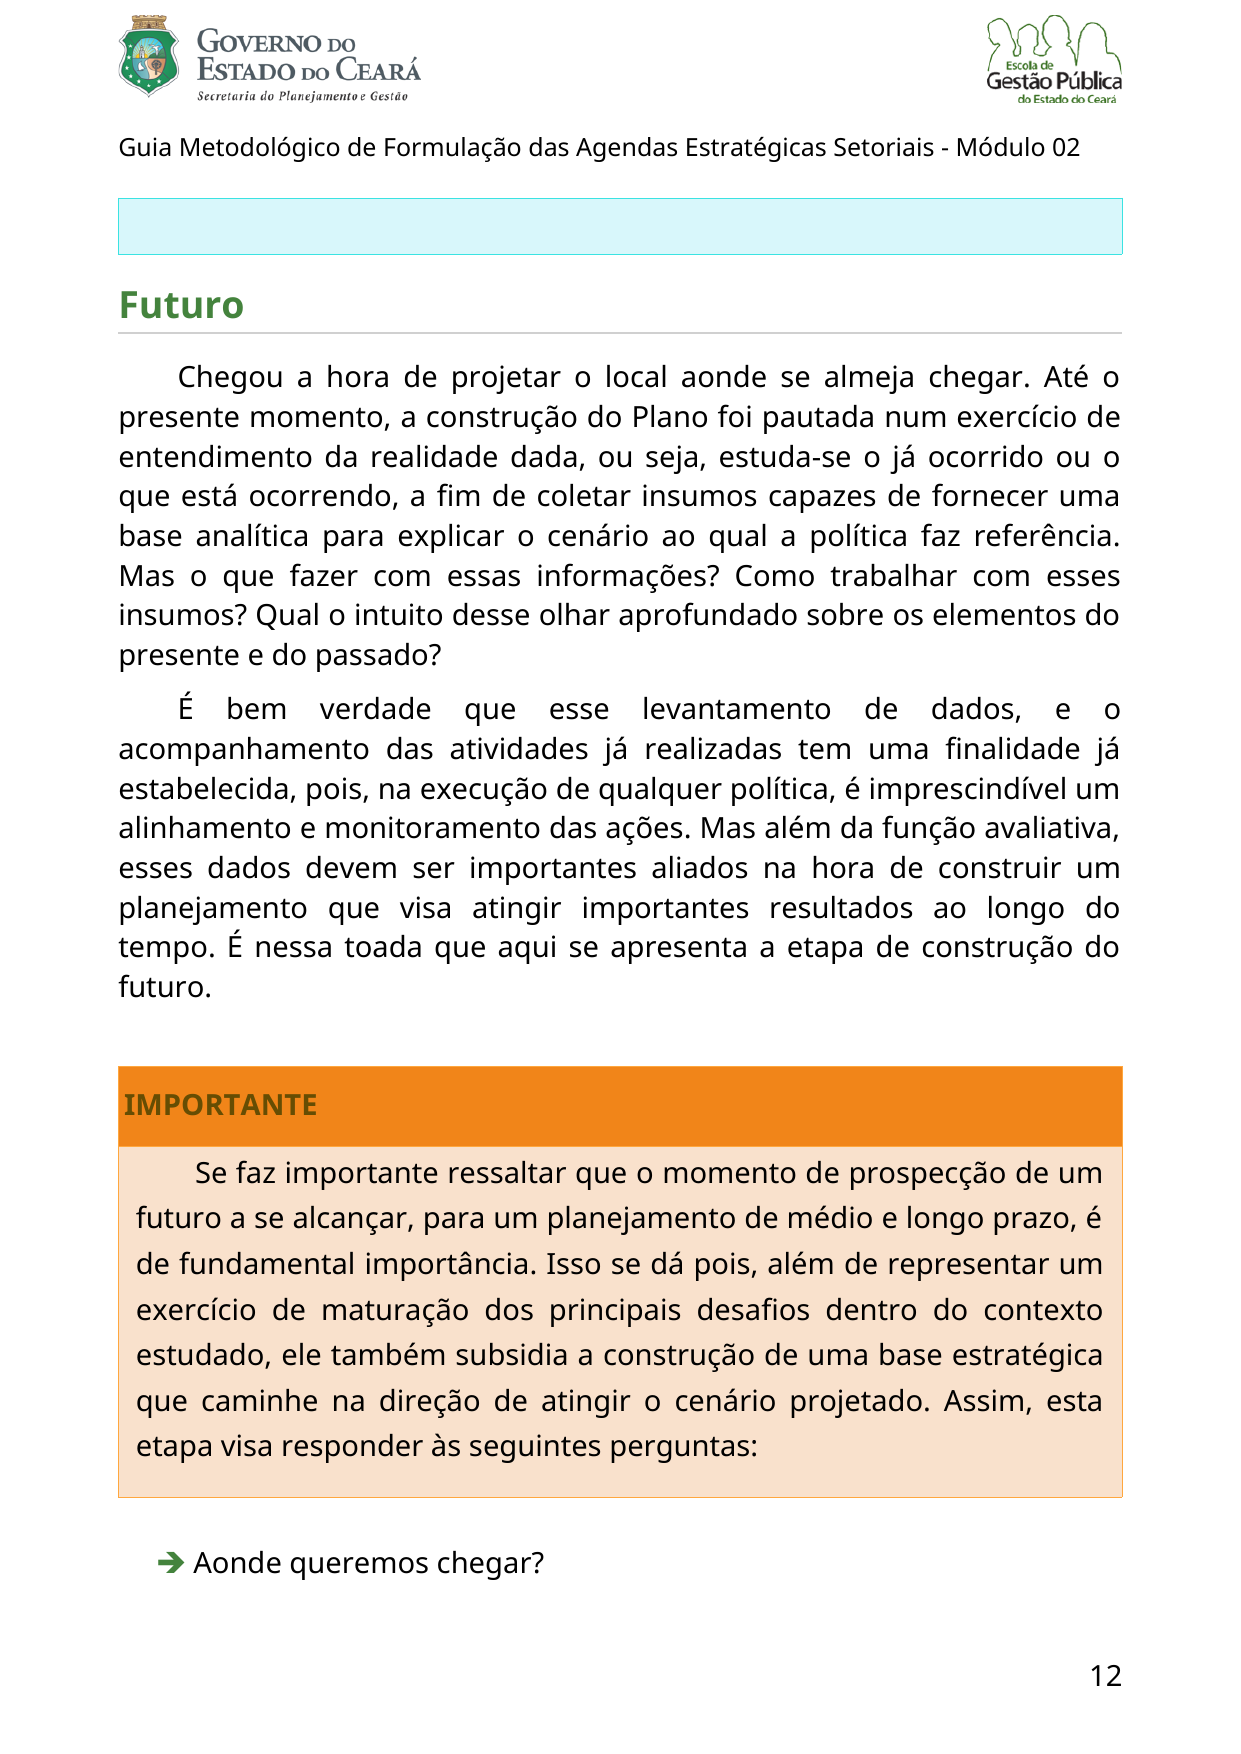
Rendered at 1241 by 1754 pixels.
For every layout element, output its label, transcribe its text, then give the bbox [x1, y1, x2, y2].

table_cell [119, 199, 1122, 254]
table_cell Se faz importante ressaltar que o momento de prospecção de um futuro a se alcançar, para um planejamento de médio e longo prazo, é de fundamental importância. Isso se dá pois, além de representar um exercício de maturação dos principais desafios dentro do contexto estudado, ele também subsidia a construção de uma base estratégica que caminhe na direção de atingir o cenário projetado. Assim, esta etapa visa responder às seguintes perguntas: [119, 1147, 1122, 1497]
picture [118, 15, 1122, 103]
list Aonde queremos chegar? [156, 1543, 1122, 1582]
table_header IMPORTANTE [119, 1067, 1122, 1146]
subtitle Futuro [118, 279, 1122, 332]
text Chegou a hora de projetar o local aonde se almeja chegar. Até o presente momento, a construção do Plano foi pautada num exercício de entendimento da realidade dada, ou seja, estuda-se o já ocorrido ou o que está ocorrendo, a fim de coletar insumos capazes de fornecer uma base analítica para explicar o cenário ao qual a política faz referência. Mas o que fazer com essas informações? Como trabalhar com esses insumos? Qual o intuito desse olhar aprofundado sobre os elementos do presente e do passado? [118, 356, 1122, 674]
text É bem verdade que esse levantamento de dados, e o acompanhamento das atividades já realizadas tem uma finalidade já estabelecida, pois, na execução de qualquer política, é imprescindível um alinhamento e monitoramento das ações. Mas além da função avaliativa, esses dados devem ser importantes aliados na hora de construir um planejamento que visa atingir importantes resultados ao longo do tempo. É nessa toada que aqui se apresenta a etapa de construção do futuro. [118, 688, 1122, 1006]
